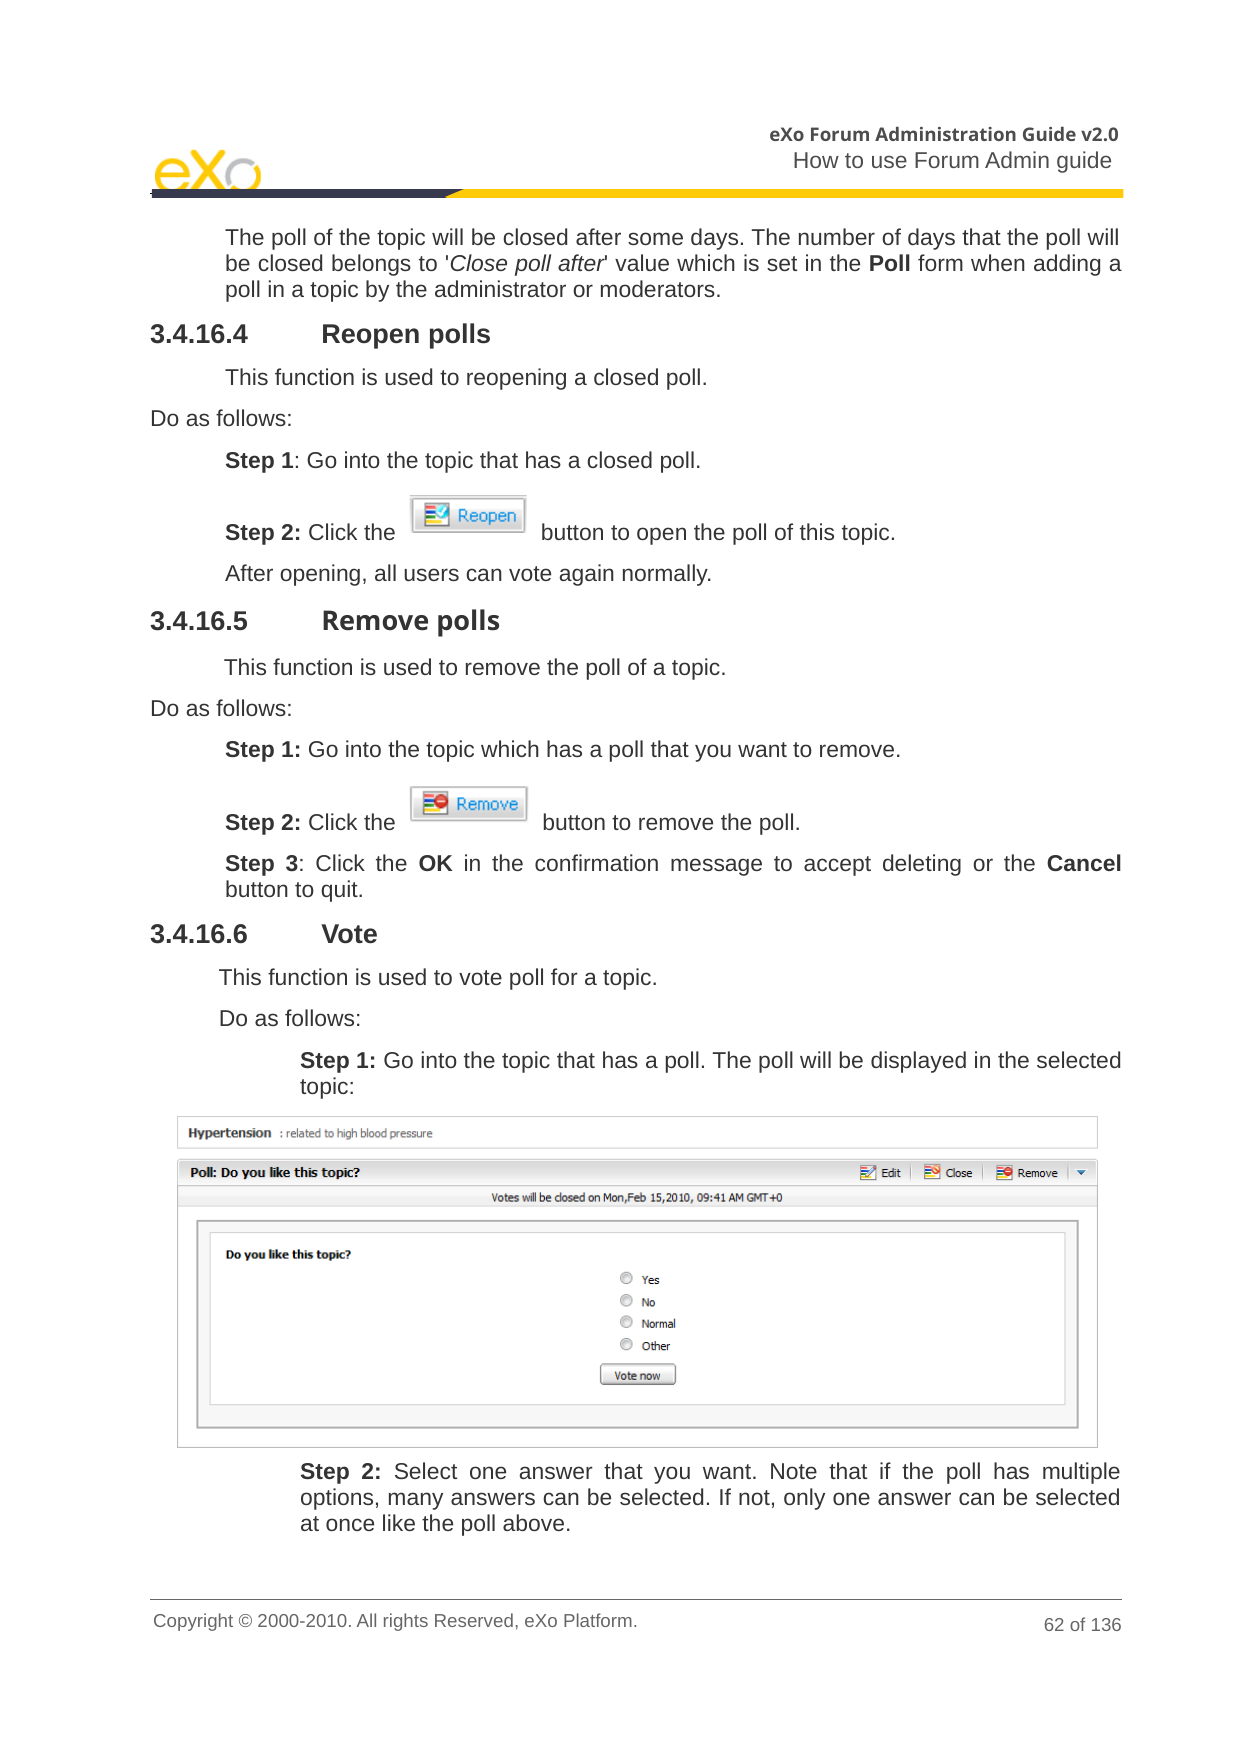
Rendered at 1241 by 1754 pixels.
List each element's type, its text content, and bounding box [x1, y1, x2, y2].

text Do as follows: [150, 695, 1122, 721]
list The poll of the topic will be closed after some days. The number of days that the poll will be closed belongs to 'Close poll after' value which is set in the Poll form when adding a poll in a topic by the administrator or moderators. [187, 223, 1122, 303]
text Do as follows: [150, 405, 1122, 432]
list Step 2: Select one answer that you want. Note that if the poll has multiple options, many answers can be selected. If not, only one answer can be selected at once like the poll above. [262, 1114, 1122, 1537]
list After opening, all users can vote again normally. [187, 560, 1122, 587]
subtitle Vote [150, 918, 1122, 949]
list Step 1: Go into the topic that has a poll. The poll will be displayed in the selected topic: [262, 1047, 1122, 1099]
picture [409, 495, 527, 533]
picture [409, 785, 529, 823]
list Step 3: Click the OK in the confirmation message to accept deleting or the Cancel button to quit. [187, 850, 1122, 903]
list This function is used to vote poll for a topic. [175, 964, 1122, 990]
list Do as follows: [181, 1005, 1122, 1032]
list Step 2: Click the button to remove the poll. [187, 778, 1122, 835]
list This function is used to reopening a closed poll. [187, 364, 1122, 390]
list Step 1: Go into the topic that has a closed poll. [187, 447, 1122, 473]
subtitle Remove polls [150, 602, 1122, 638]
picture [151, 149, 1124, 198]
subtitle Reopen polls [150, 318, 1122, 349]
list Step 2: Click the button to open the poll of this topic. [187, 488, 1122, 545]
text This function is used to remove the poll of a topic. [150, 653, 1122, 680]
picture [172, 1114, 1100, 1451]
list Step 1: Go into the topic which has a poll that you want to remove. [187, 736, 1122, 763]
